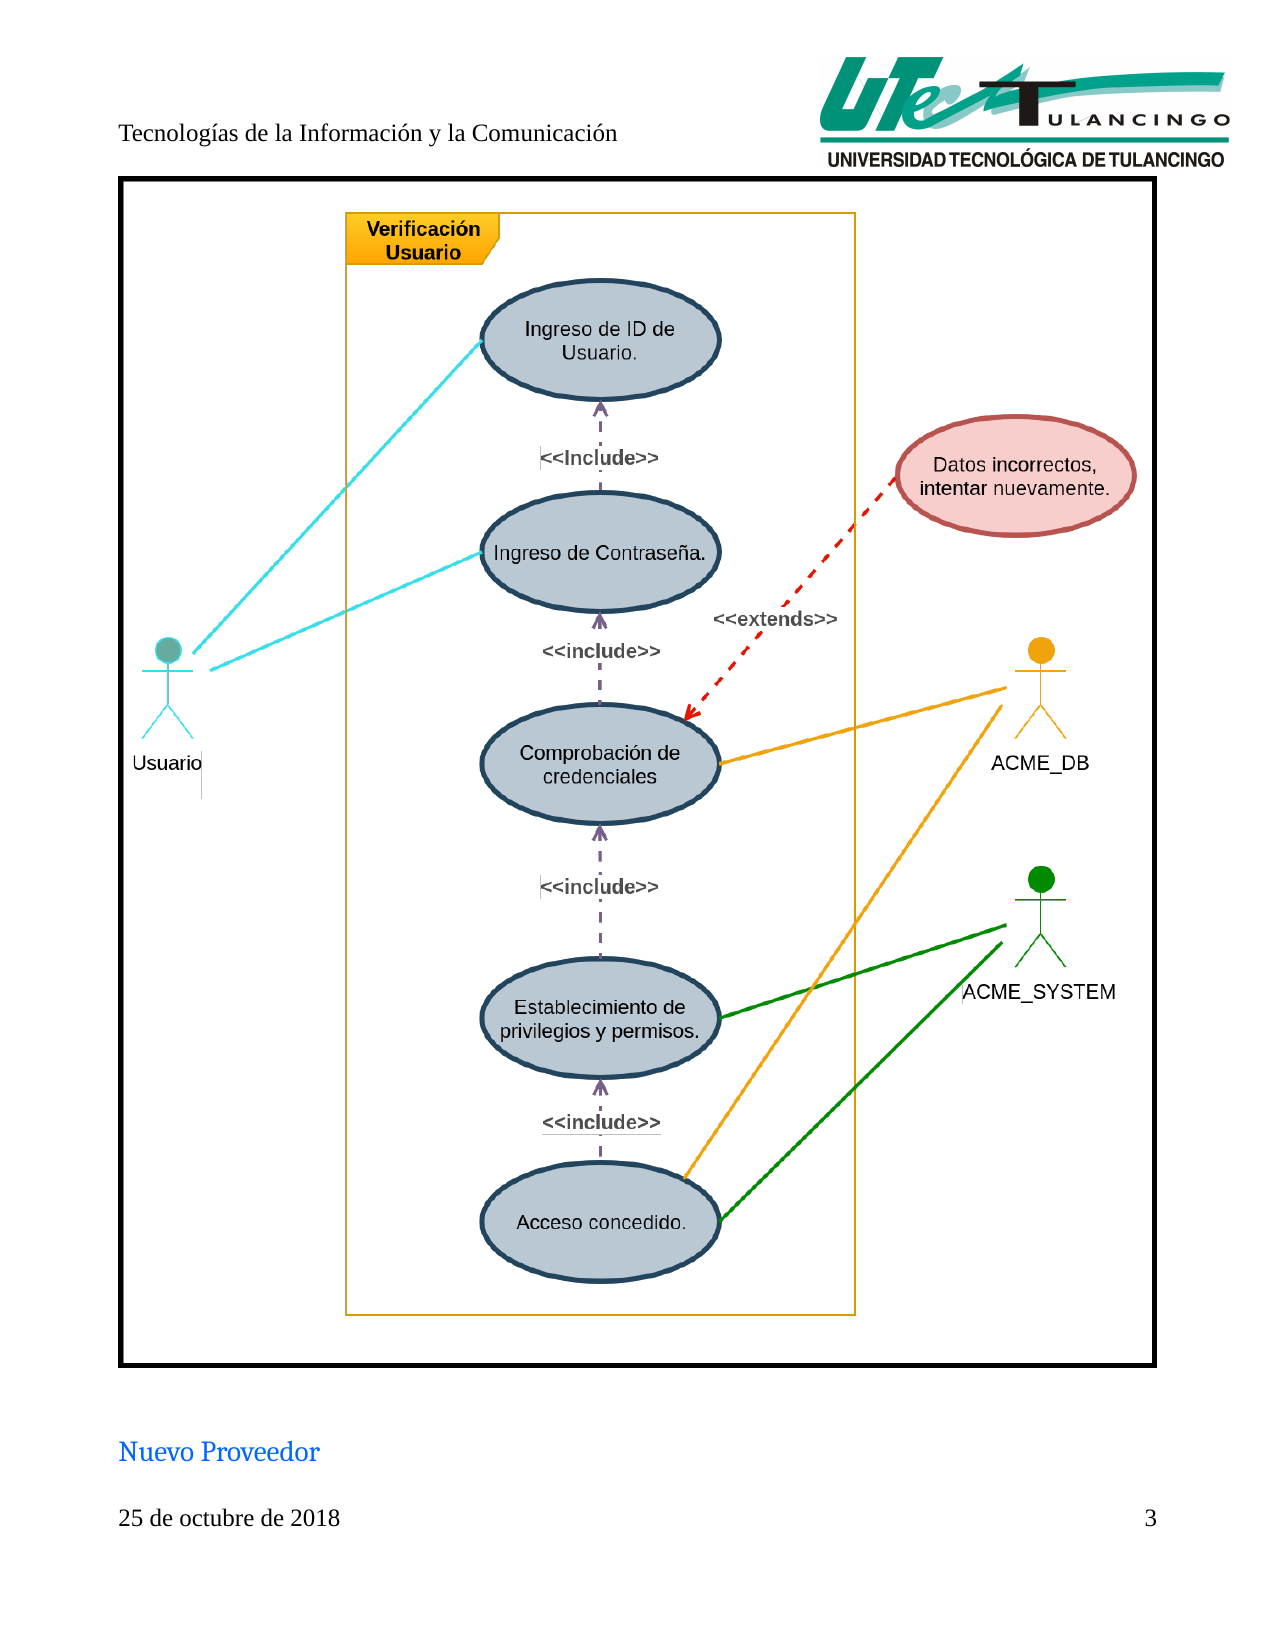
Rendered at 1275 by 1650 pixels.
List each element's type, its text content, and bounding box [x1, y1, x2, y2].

picture [820, 57, 1230, 167]
picture [118, 176, 1157, 1368]
text Nuevo Proveedor [118, 1435, 1157, 1468]
